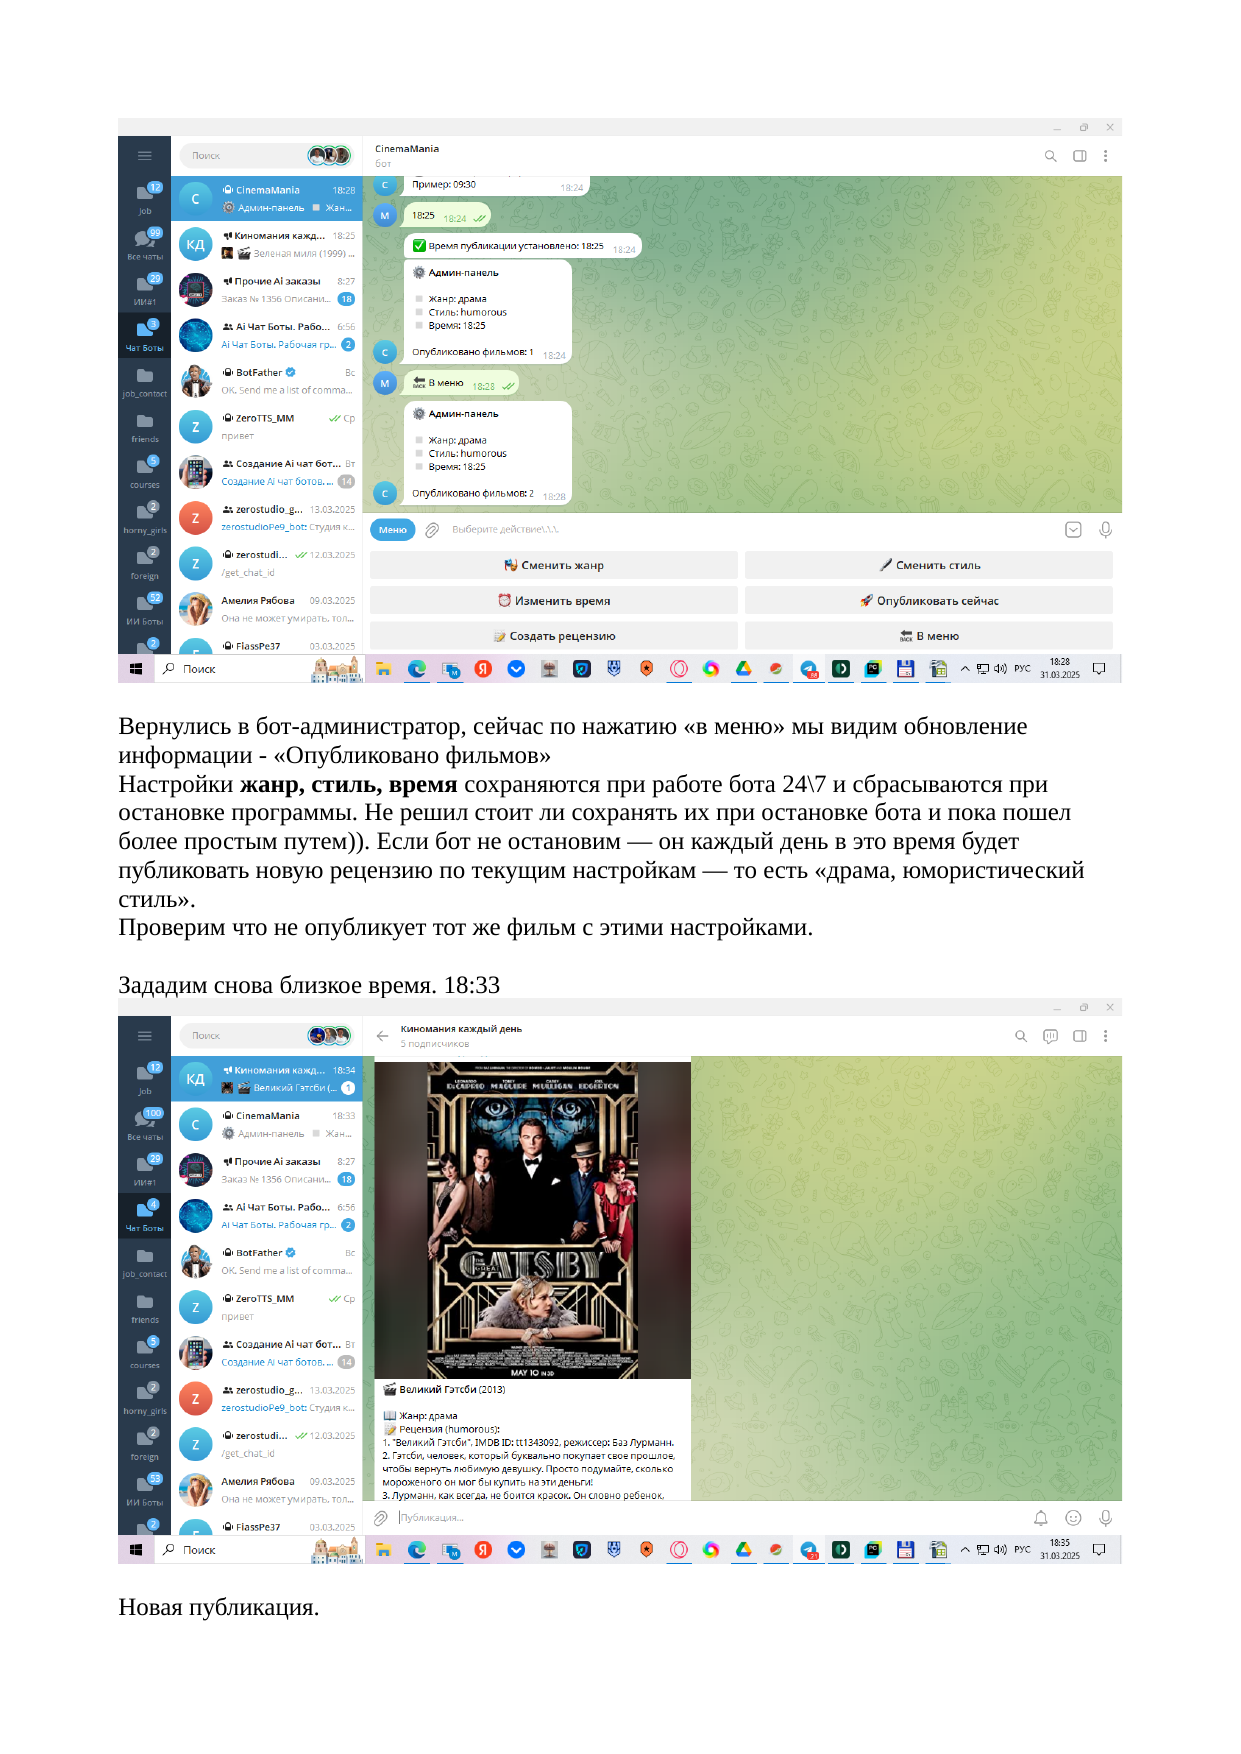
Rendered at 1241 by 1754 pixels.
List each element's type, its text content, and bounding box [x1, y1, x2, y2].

picture [118, 998, 1123, 1564]
text Настройки жанр, стиль, время сохраняются при работе бота 24\7 и сбрасываются при остановке программы. Не решил стоит ли сохранять их при остановке бота и пока пошел более простым путем)). Если бот не остановим — он каждый день в это время будет публиковать новую рецензию по текущим настройкам — то есть «драма, юмористический стиль». [118, 769, 1122, 912]
text Вернулись в бот-администратор, сейчас по нажатию «в меню» мы видим обновление информации - «Опубликовано фильмов» [118, 711, 1122, 769]
text Новая публикация. [118, 1592, 1122, 1621]
text Зададим снова близкое время. 18:33 [118, 970, 1122, 998]
picture [118, 118, 1123, 683]
text Проверим что не опубликует тот же фильм с этими настройками. [118, 912, 1122, 941]
